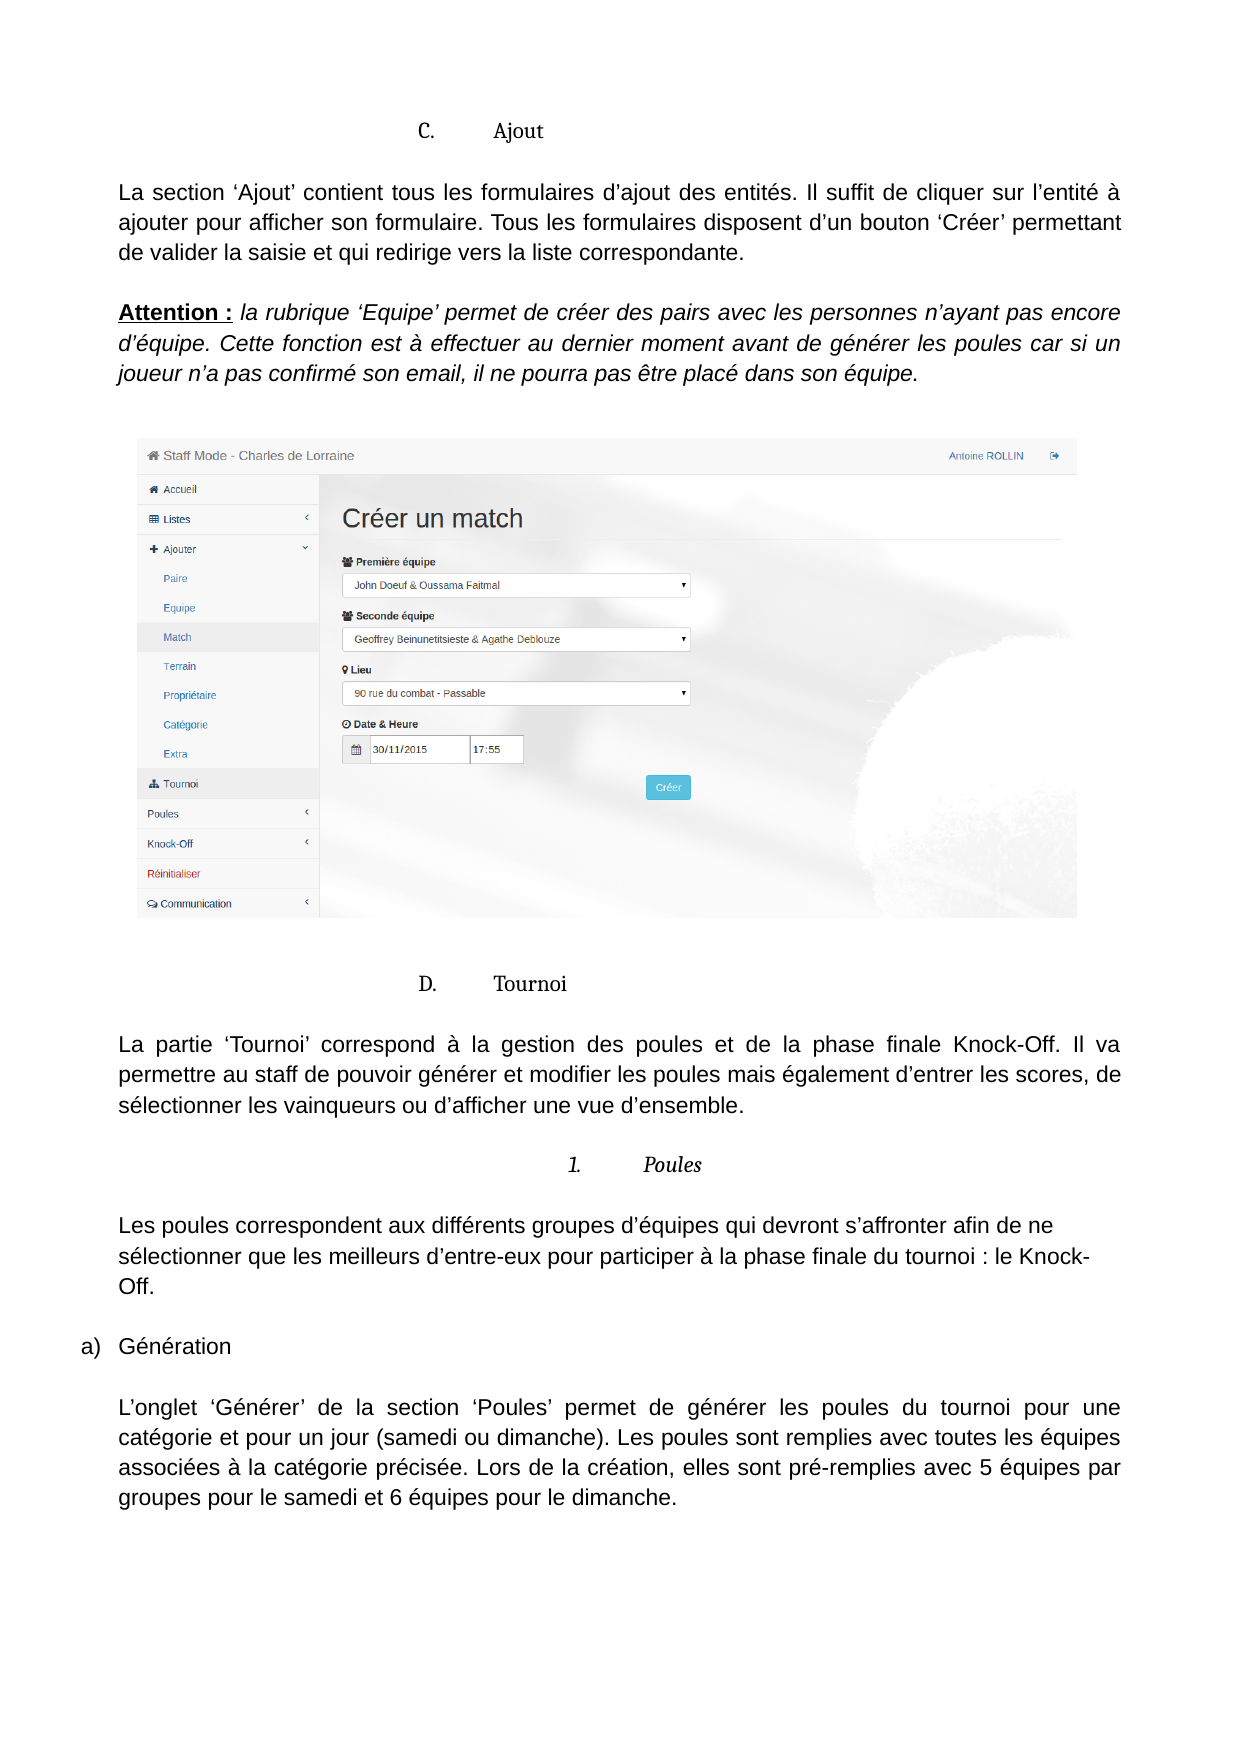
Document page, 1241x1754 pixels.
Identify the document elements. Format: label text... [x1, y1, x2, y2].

text L’onglet ‘Générer’ de la section ‘Poules’ permet de générer les poules du tournoi pour une catégorie et pour un jour (samedi ou dimanche). Les poules sont remplies avec toutes les équipes associées à la catégorie précisée. Lors de la création, elles sont pré-remplies avec 5 équipes par groupes pour le samedi et 6 équipes pour le dimanche. [118, 1394, 1122, 1511]
subtitle Tournoi [306, 971, 1122, 997]
text Attention : la rubrique ‘Equipe’ permet de créer des pairs avec les personnes n’ayant pas encore d’équipe. Cette fonction est à effectuer au dernier moment avant de générer les poules car si un joueur n’a pas confirmé son email, il ne pourra pas être placé dans son équipe. [118, 299, 1122, 386]
picture [136, 438, 1078, 918]
list Génération [81, 1333, 1122, 1360]
text La partie ‘Tournoi’ correspond à la gestion des poules et de la phase finale Knock-Off. Il va permettre au staff de pouvoir générer et modifier les poules mais également d’entrer les scores, de sélectionner les vainqueurs ou d’afficher une vue d’ensemble. [118, 1031, 1122, 1118]
text Les poules correspondent aux différents groupes d’équipes qui devront s’affronter afin de ne sélectionner que les meilleurs d’entre-eux pour participer à la phase finale du tournoi : le Knock-Off. [118, 1212, 1122, 1299]
subtitle Poules [381, 1152, 1122, 1178]
subtitle Ajout [306, 118, 1122, 144]
text La section ‘Ajout’ contient tous les formulaires d’ajout des entités. Il suffit de cliquer sur l’entité à ajouter pour afficher son formulaire. Tous les formulaires disposent d’un bouton ‘Créer’ permettant de valider la saisie et qui redirige vers la liste correspondante. [118, 178, 1122, 265]
